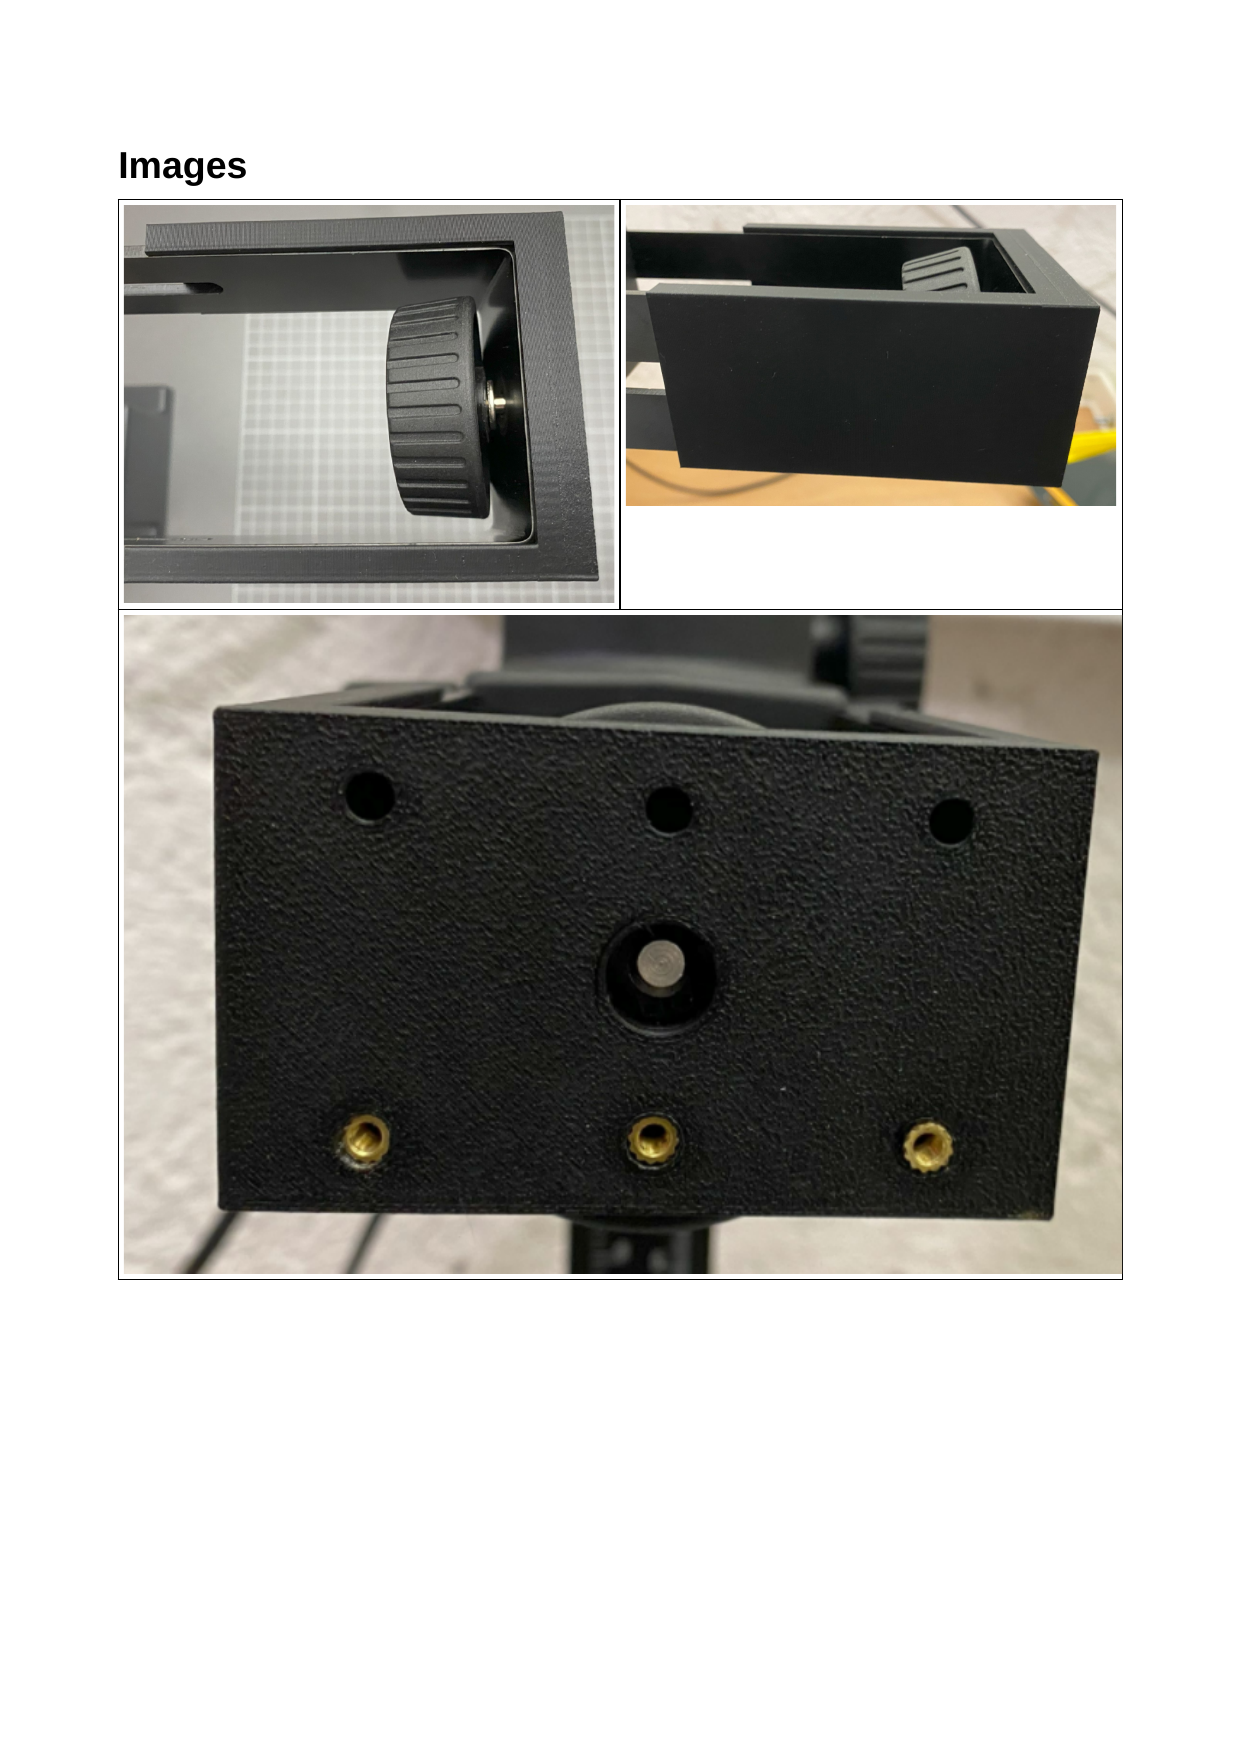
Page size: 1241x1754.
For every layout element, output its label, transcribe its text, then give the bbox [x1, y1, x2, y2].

subtitle Images [118, 143, 1122, 186]
picture [123, 615, 1123, 1274]
picture [625, 205, 1117, 506]
table_cell [119, 610, 1122, 1279]
picture [123, 205, 615, 603]
table_header [621, 200, 1122, 608]
table_header [119, 200, 619, 608]
